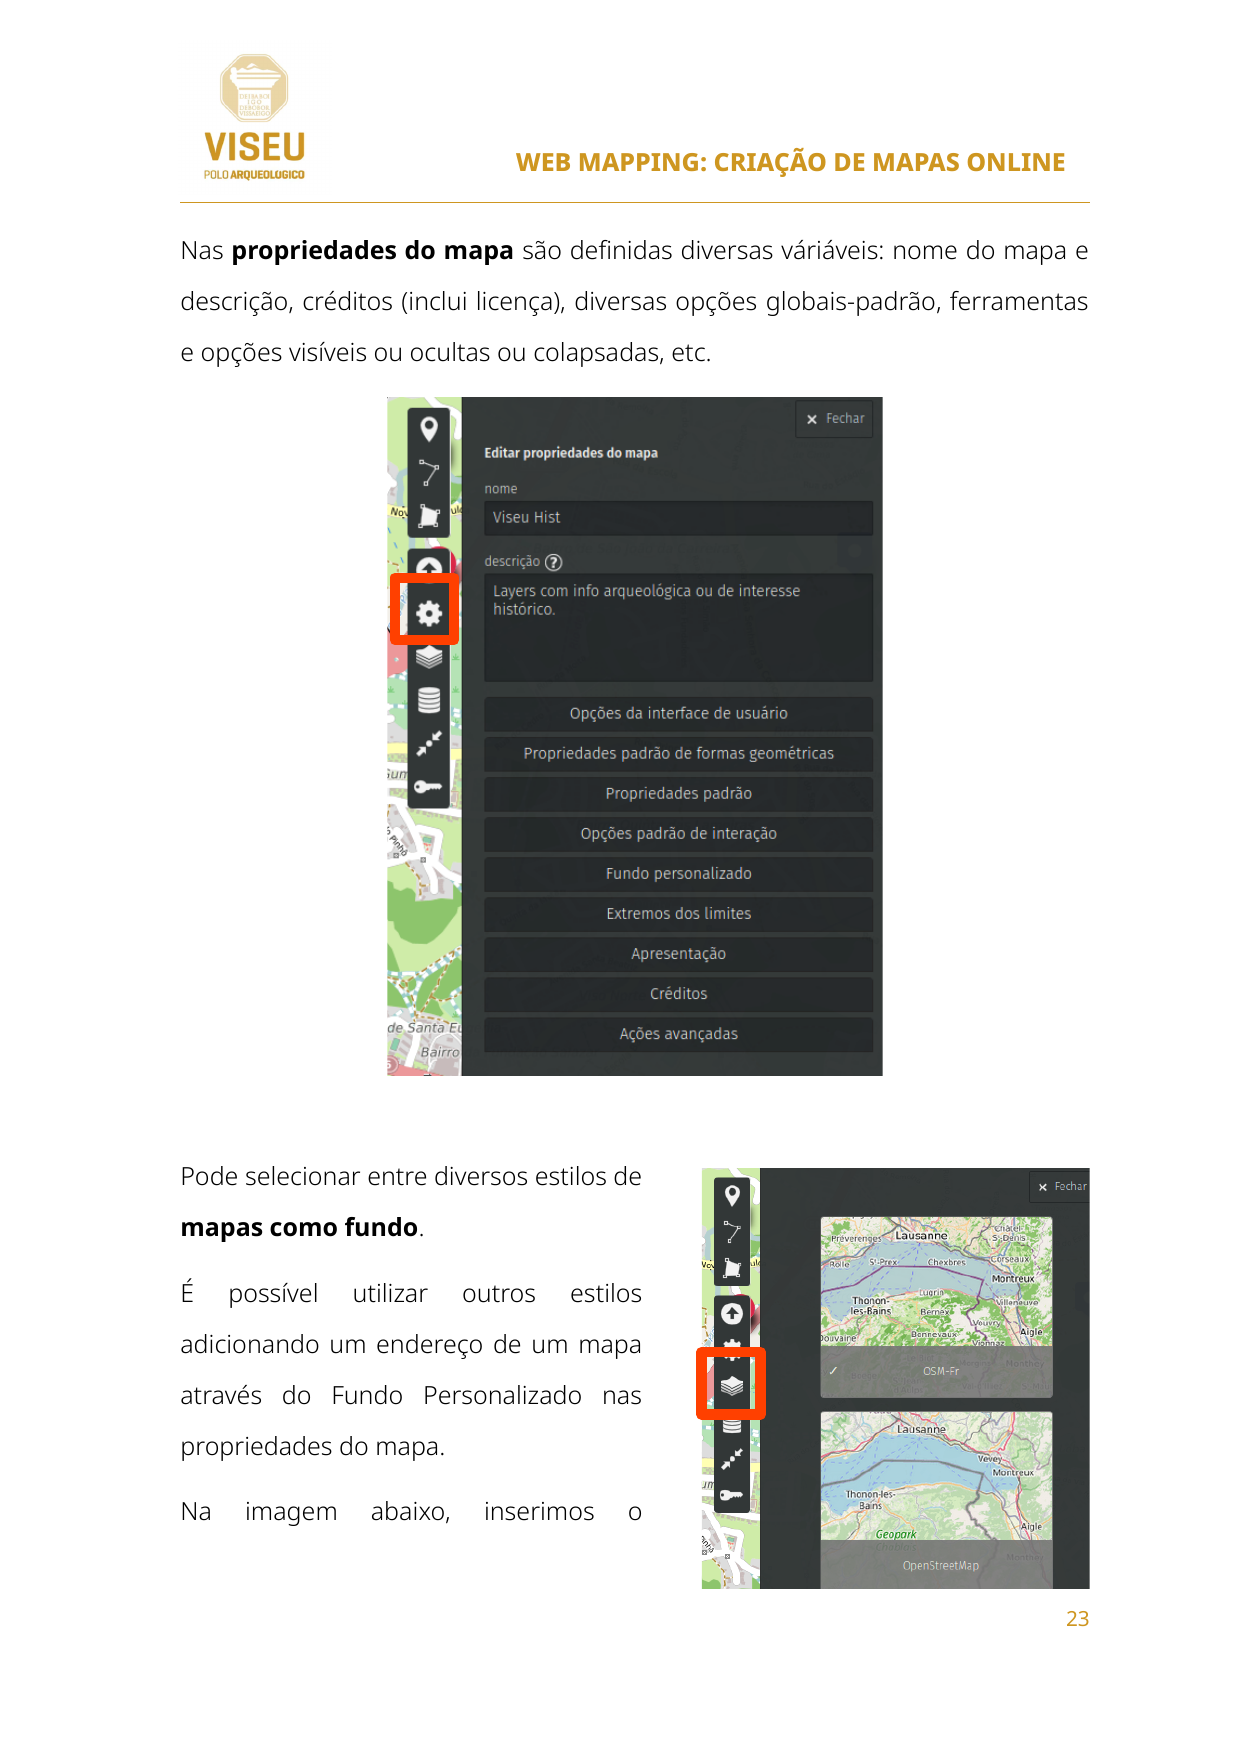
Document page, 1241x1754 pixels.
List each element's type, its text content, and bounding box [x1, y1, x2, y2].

text Nas propriedades do mapa são definidas diversas váriáveis: nome do mapa e descrição, créditos (inclui licença), diversas opções globais-padrão, ferramentas e opções visíveis ou ocultas ou colapsadas, etc. [180, 232, 1090, 368]
picture [387, 397, 883, 1076]
picture [701, 1168, 1090, 1589]
text É possível utilizar outros estilos adicionando um endereço de um mapa através do Fundo Personalizado nas propriedades do mapa. [180, 1275, 701, 1462]
text Pode selecionar entre diversos estilos de mapas como fundo. [180, 1159, 1090, 1244]
picture [707, 1357, 755, 1409]
text Na imagem abaixo, inserimos o [180, 1494, 701, 1528]
